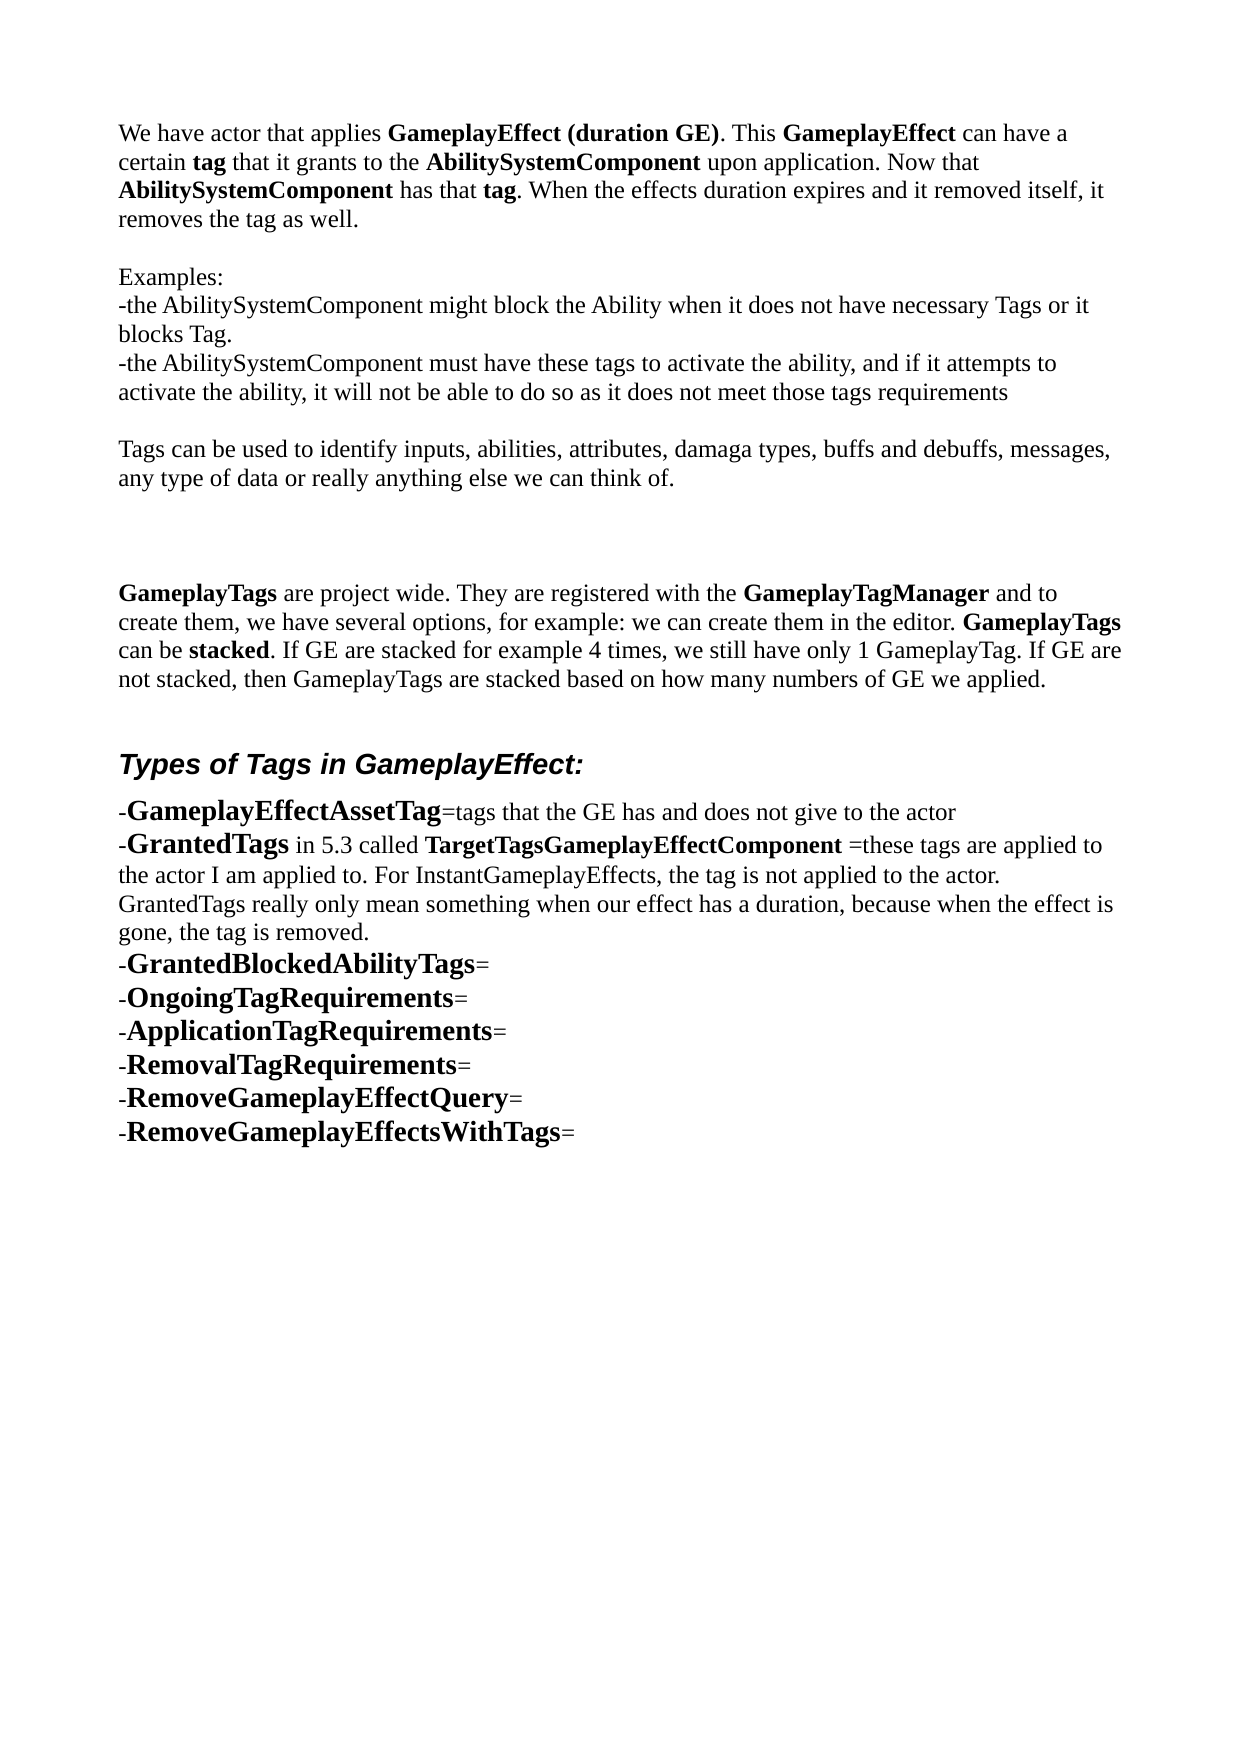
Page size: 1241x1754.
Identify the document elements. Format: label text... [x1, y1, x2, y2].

text We have actor that applies GameplayEffect (duration GE). This GameplayEffect can have a certain tag that it grants to the AbilitySystemComponent upon application. Now that AbilitySystemComponent has that tag. When the effects duration expires and it removed itself, it removes the tag as well. [118, 118, 1122, 233]
text -RemovalTagRequirements= [118, 1047, 1122, 1080]
text -the AbilitySystemComponent must have these tags to activate the ability, and if it attempts to activate the ability, it will not be able to do so as it does not meet those tags requirements [118, 348, 1122, 406]
subtitle Types of Tags in GameplayEffect: [118, 747, 1122, 780]
text -RemoveGameplayEffectsWithTags= [118, 1114, 1122, 1147]
text -GrantedBlockedAbilityTags= [118, 946, 1122, 980]
text -ApplicationTagRequirements= [118, 1013, 1122, 1047]
text -the AbilitySystemComponent might block the Ability when it does not have necessary Tags or it blocks Tag. [118, 291, 1122, 348]
text -GrantedTags in 5.3 called TargetTagsGameplayEffectComponent =these tags are applied to the actor I am applied to. For InstantGameplayEffects, the tag is not applied to the actor. GrantedTags really only mean something when our effect has a duration, because when the effect is gone, the tag is removed. [118, 826, 1122, 946]
text -GameplayEffectAssetTag=tags that the GE has and does not give to the actor [118, 793, 1122, 826]
text Tags can be used to identify inputs, abilities, attributes, damaga types, buffs and debuffs, messages, any type of data or really anything else we can think of. [118, 434, 1122, 492]
text GameplayTags are project wide. They are registered with the GameplayTagManager and to create them, we have several options, for example: we can create them in the editor. GameplayTags can be stacked. If GE are stacked for example 4 times, we still have only 1 GameplayTag. If GE are not stacked, then GameplayTags are stacked based on how many numbers of GE we applied. [118, 578, 1122, 693]
text -OngoingTagRequirements= [118, 980, 1122, 1013]
text -RemoveGameplayEffectQuery= [118, 1080, 1122, 1114]
text Examples: [118, 262, 1122, 291]
